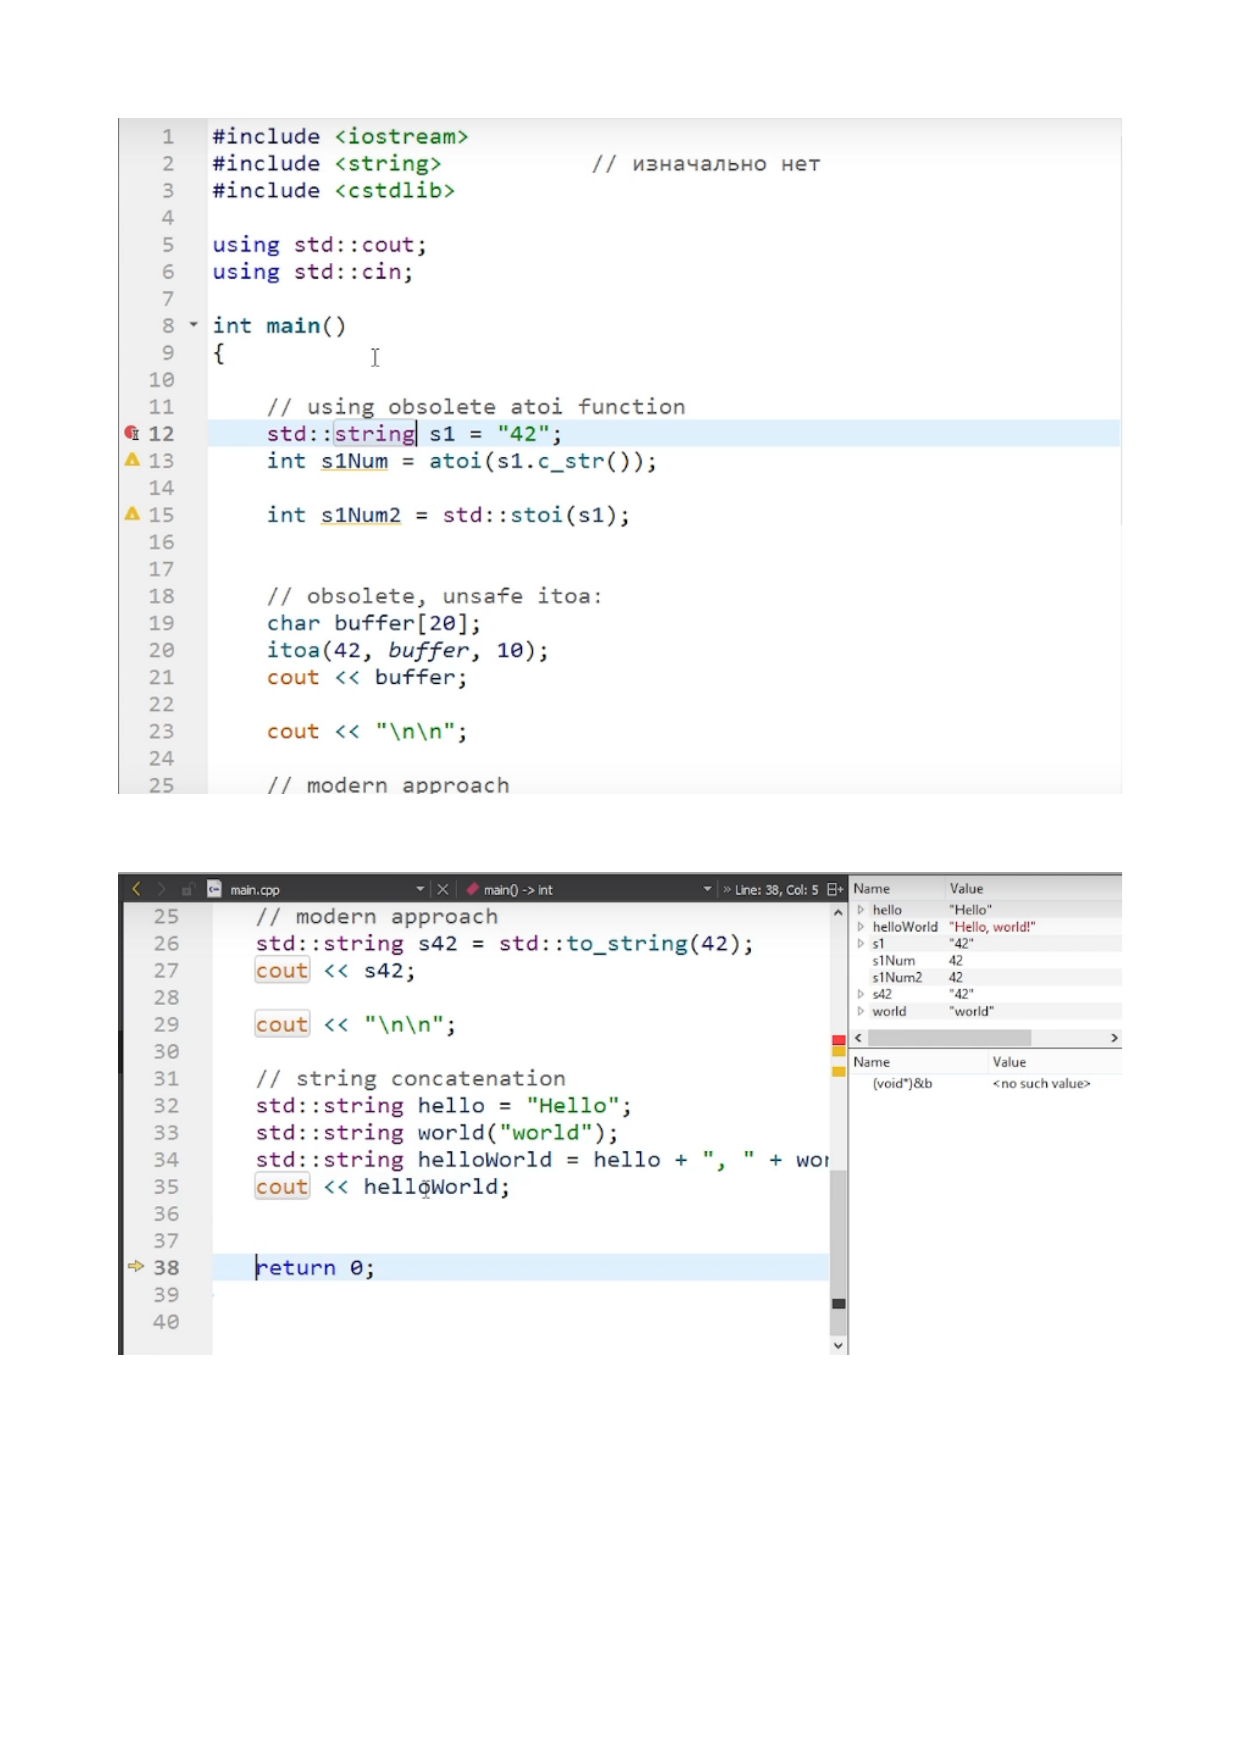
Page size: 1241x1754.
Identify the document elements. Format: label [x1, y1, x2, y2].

picture [118, 118, 1123, 794]
picture [118, 872, 1123, 1355]
